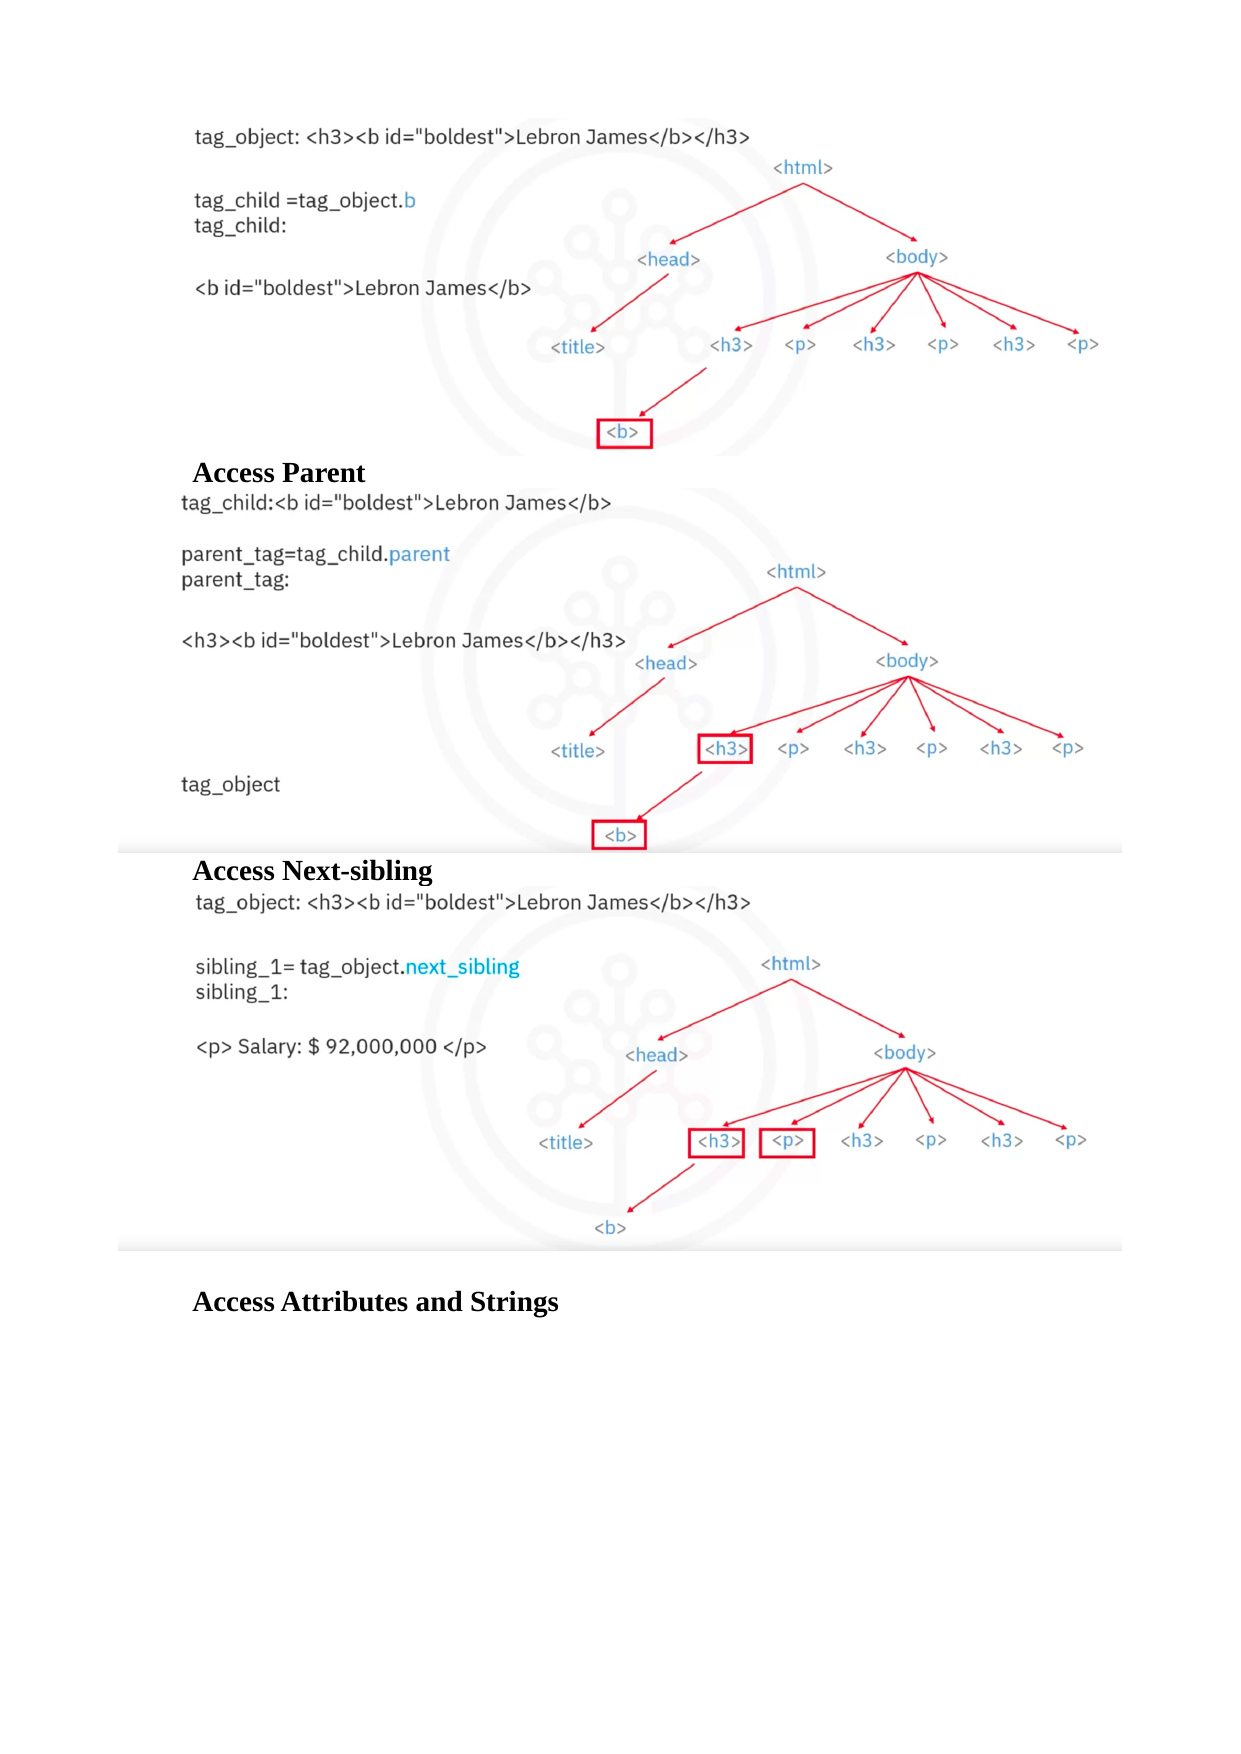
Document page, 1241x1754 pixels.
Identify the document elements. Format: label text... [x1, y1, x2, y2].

picture [118, 488, 1123, 853]
picture [118, 886, 1123, 1251]
picture [118, 118, 1123, 456]
text Access Parent [118, 456, 1122, 488]
text Access Attributes and Strings [118, 1284, 1122, 1318]
text Access Next-sibling [118, 853, 1122, 886]
